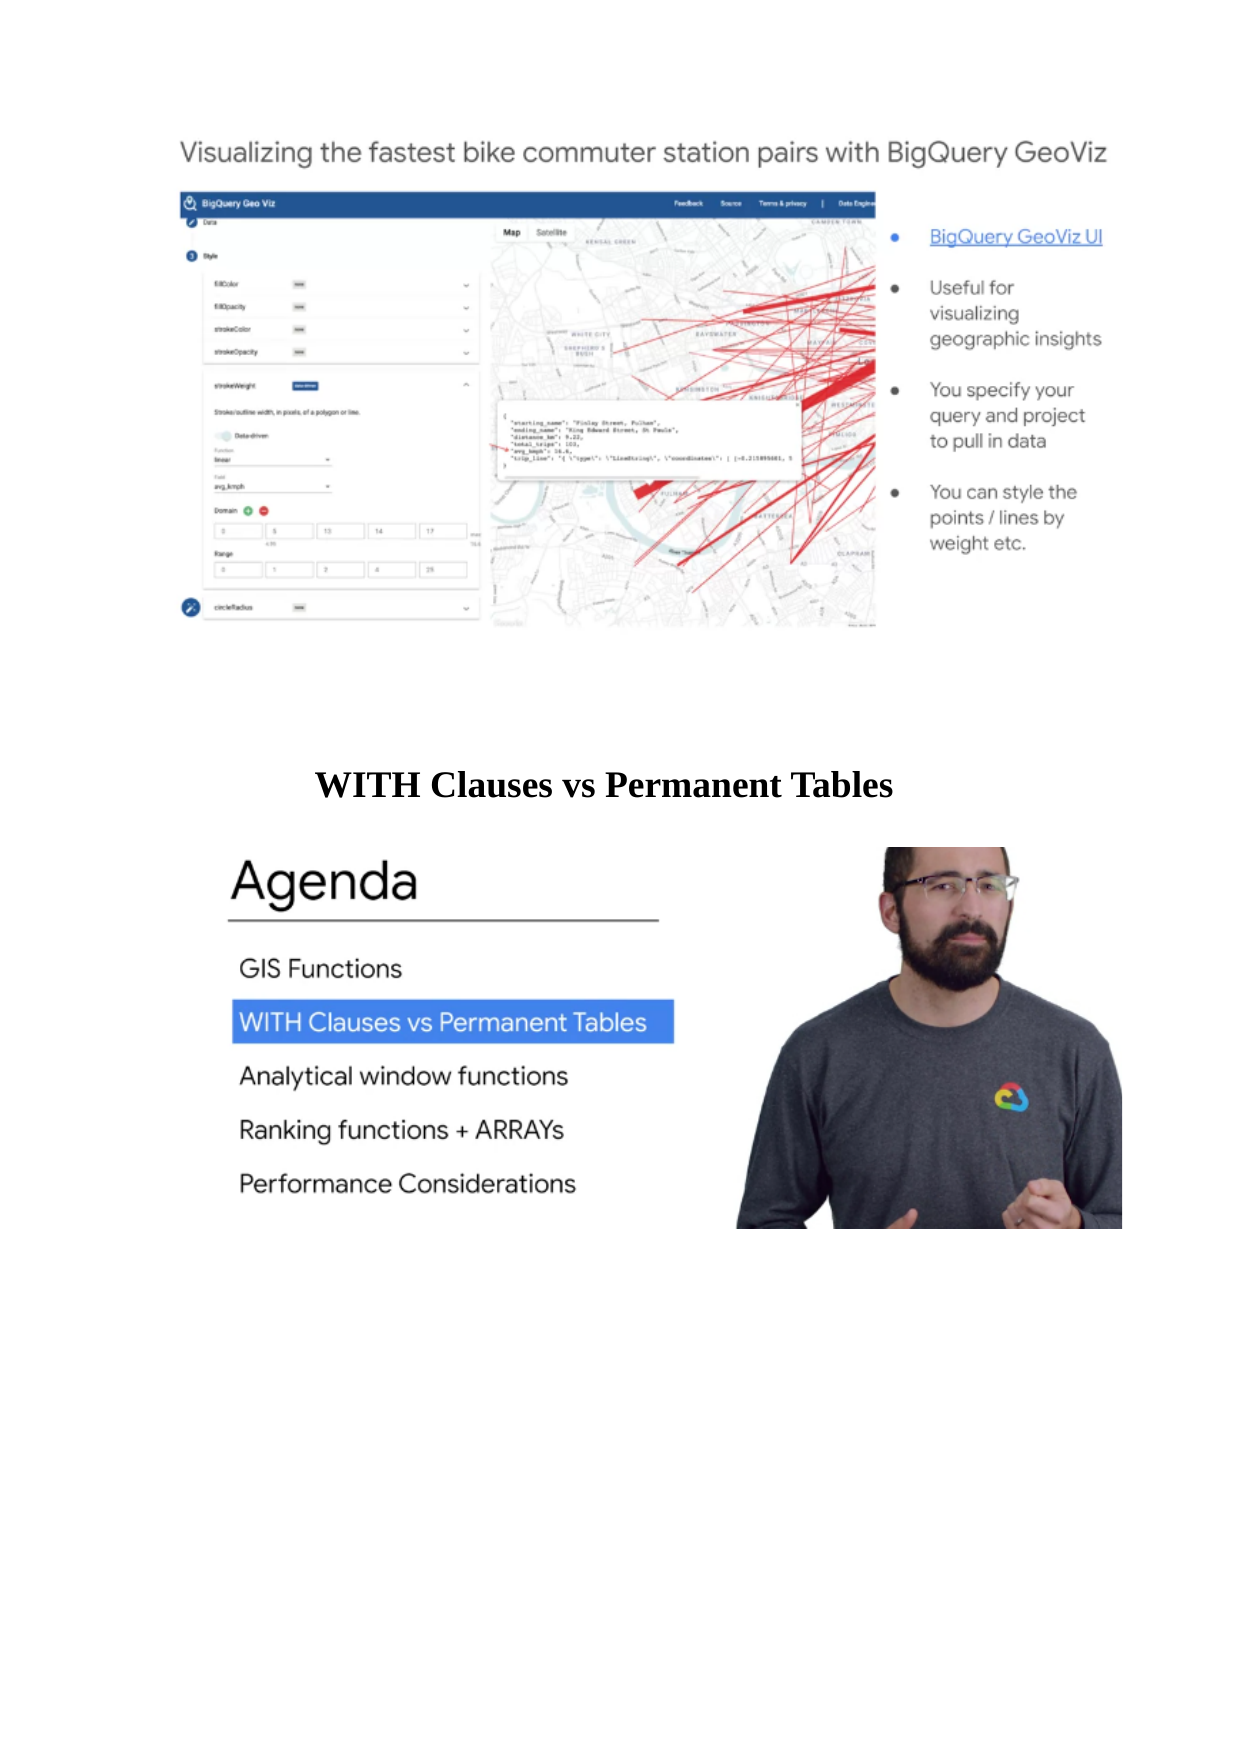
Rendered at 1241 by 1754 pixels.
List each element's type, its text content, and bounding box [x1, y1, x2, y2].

picture [118, 118, 1123, 652]
picture [118, 847, 1123, 1229]
subtitle WITH Clauses vs Permanent Tables [118, 763, 1122, 806]
